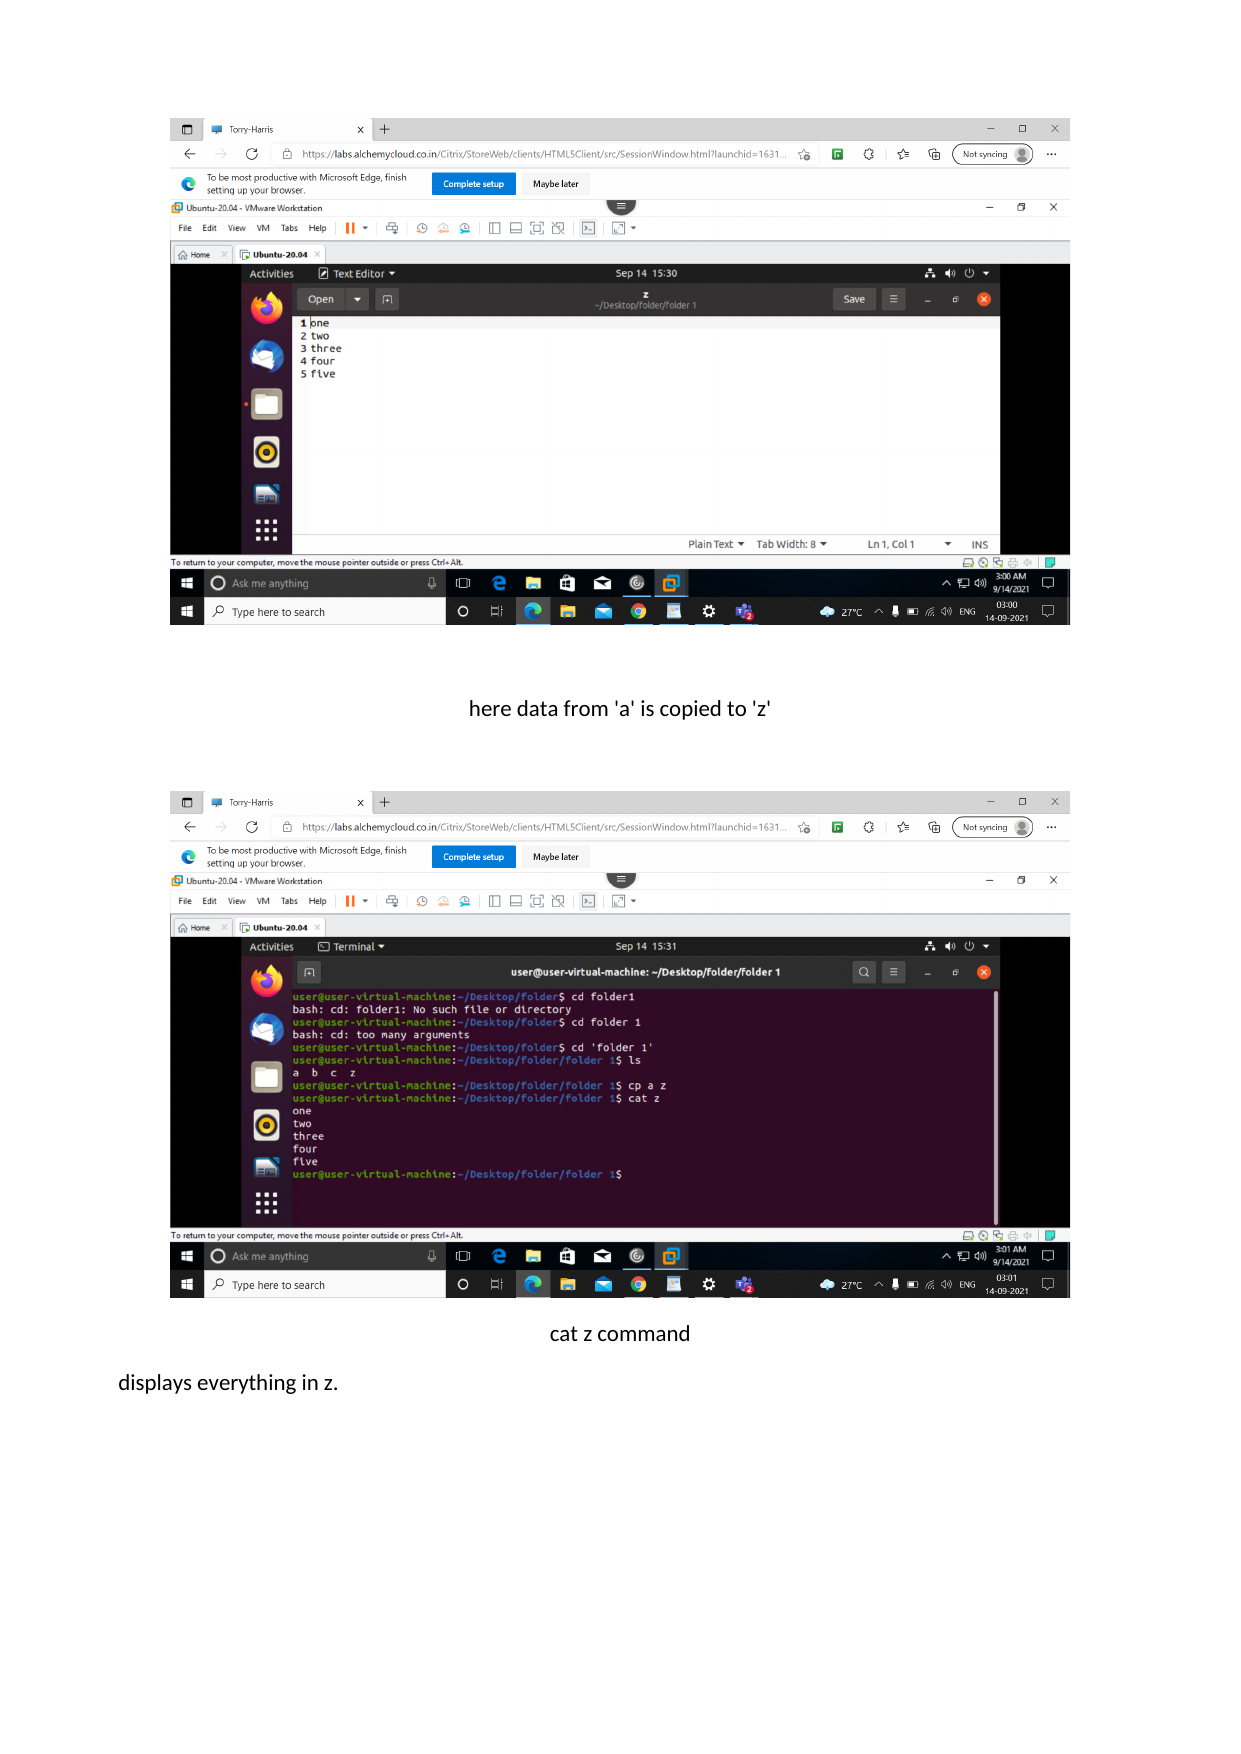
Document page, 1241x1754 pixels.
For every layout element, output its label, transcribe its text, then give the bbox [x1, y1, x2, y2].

text cat z command [118, 1319, 1122, 1347]
text displays everything in z. [118, 1368, 1122, 1396]
text here data from 'a' is copied to 'z' [118, 694, 1122, 722]
